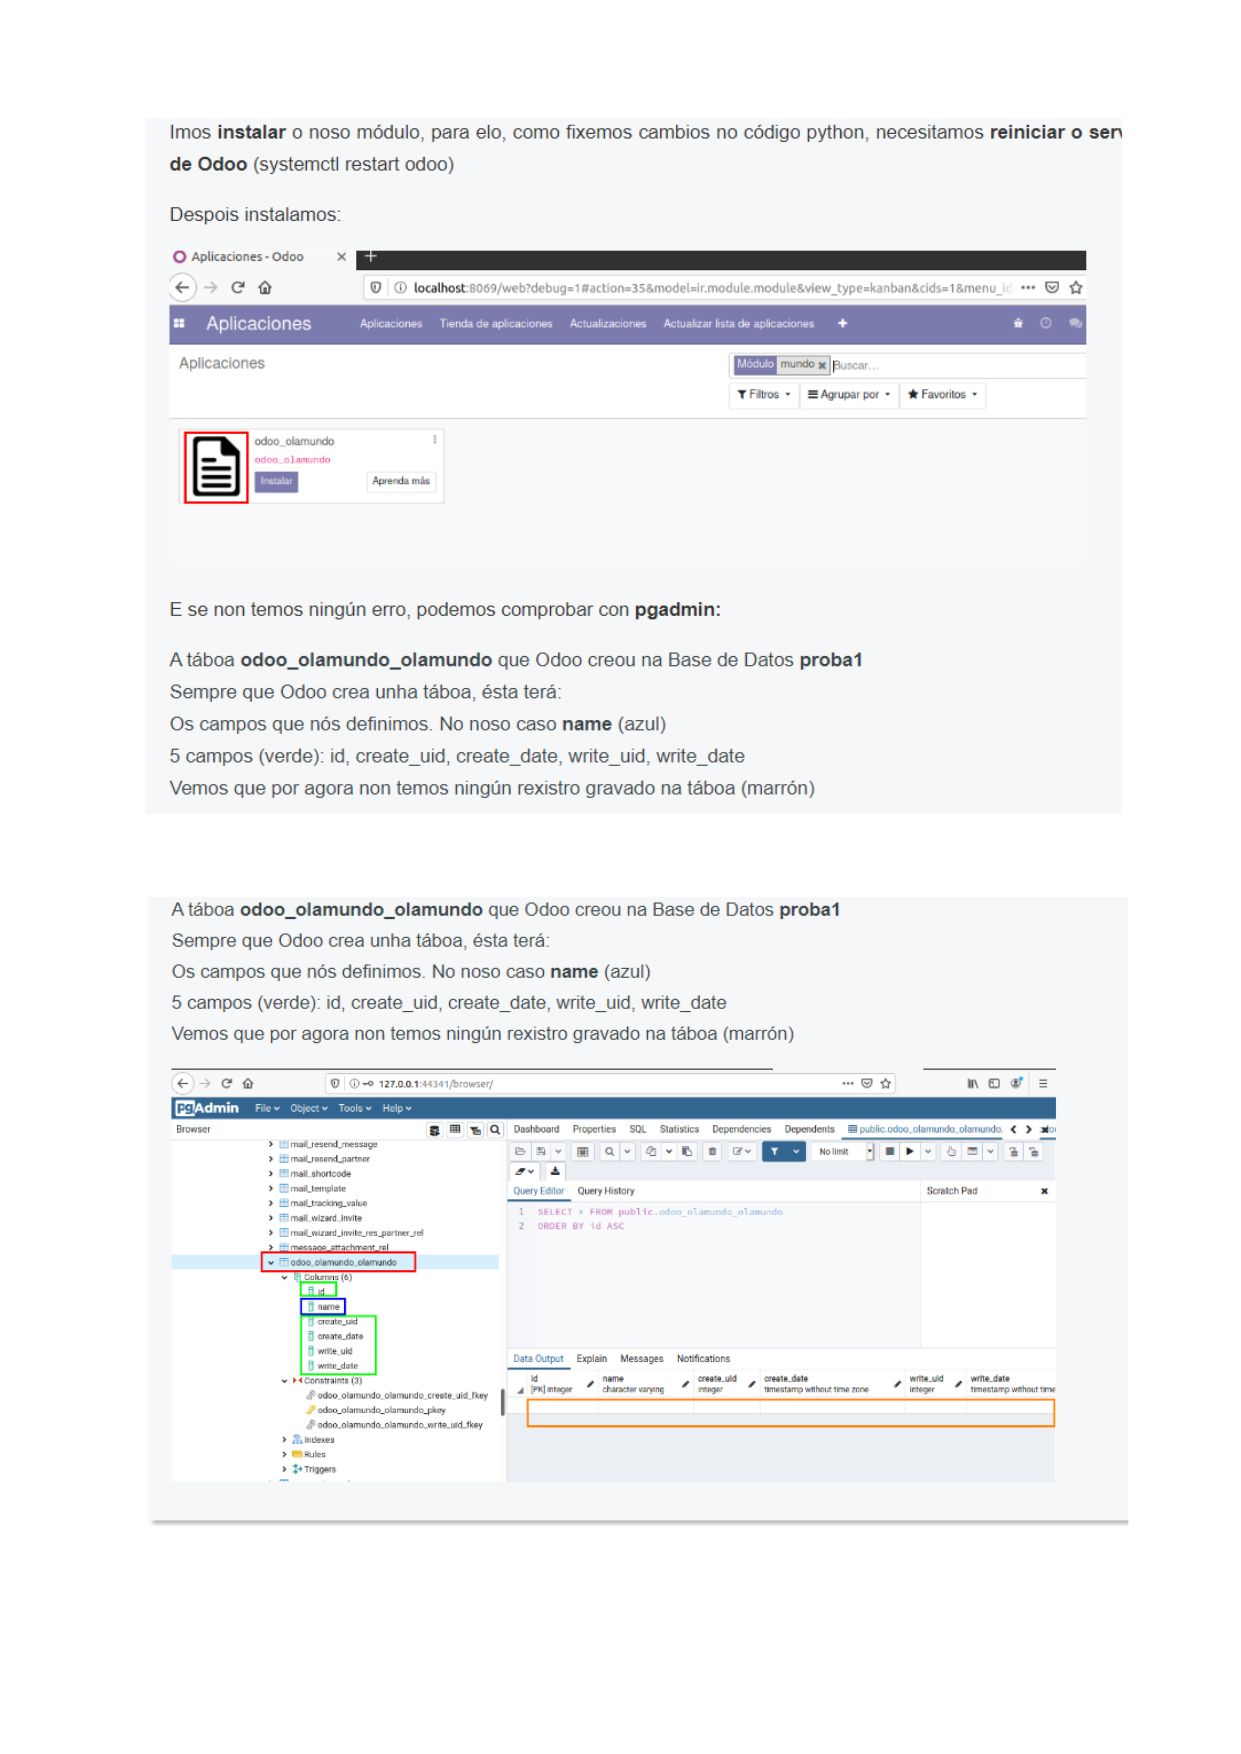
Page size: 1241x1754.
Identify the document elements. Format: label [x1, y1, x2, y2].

picture [118, 118, 1123, 814]
picture [124, 897, 1129, 1526]
